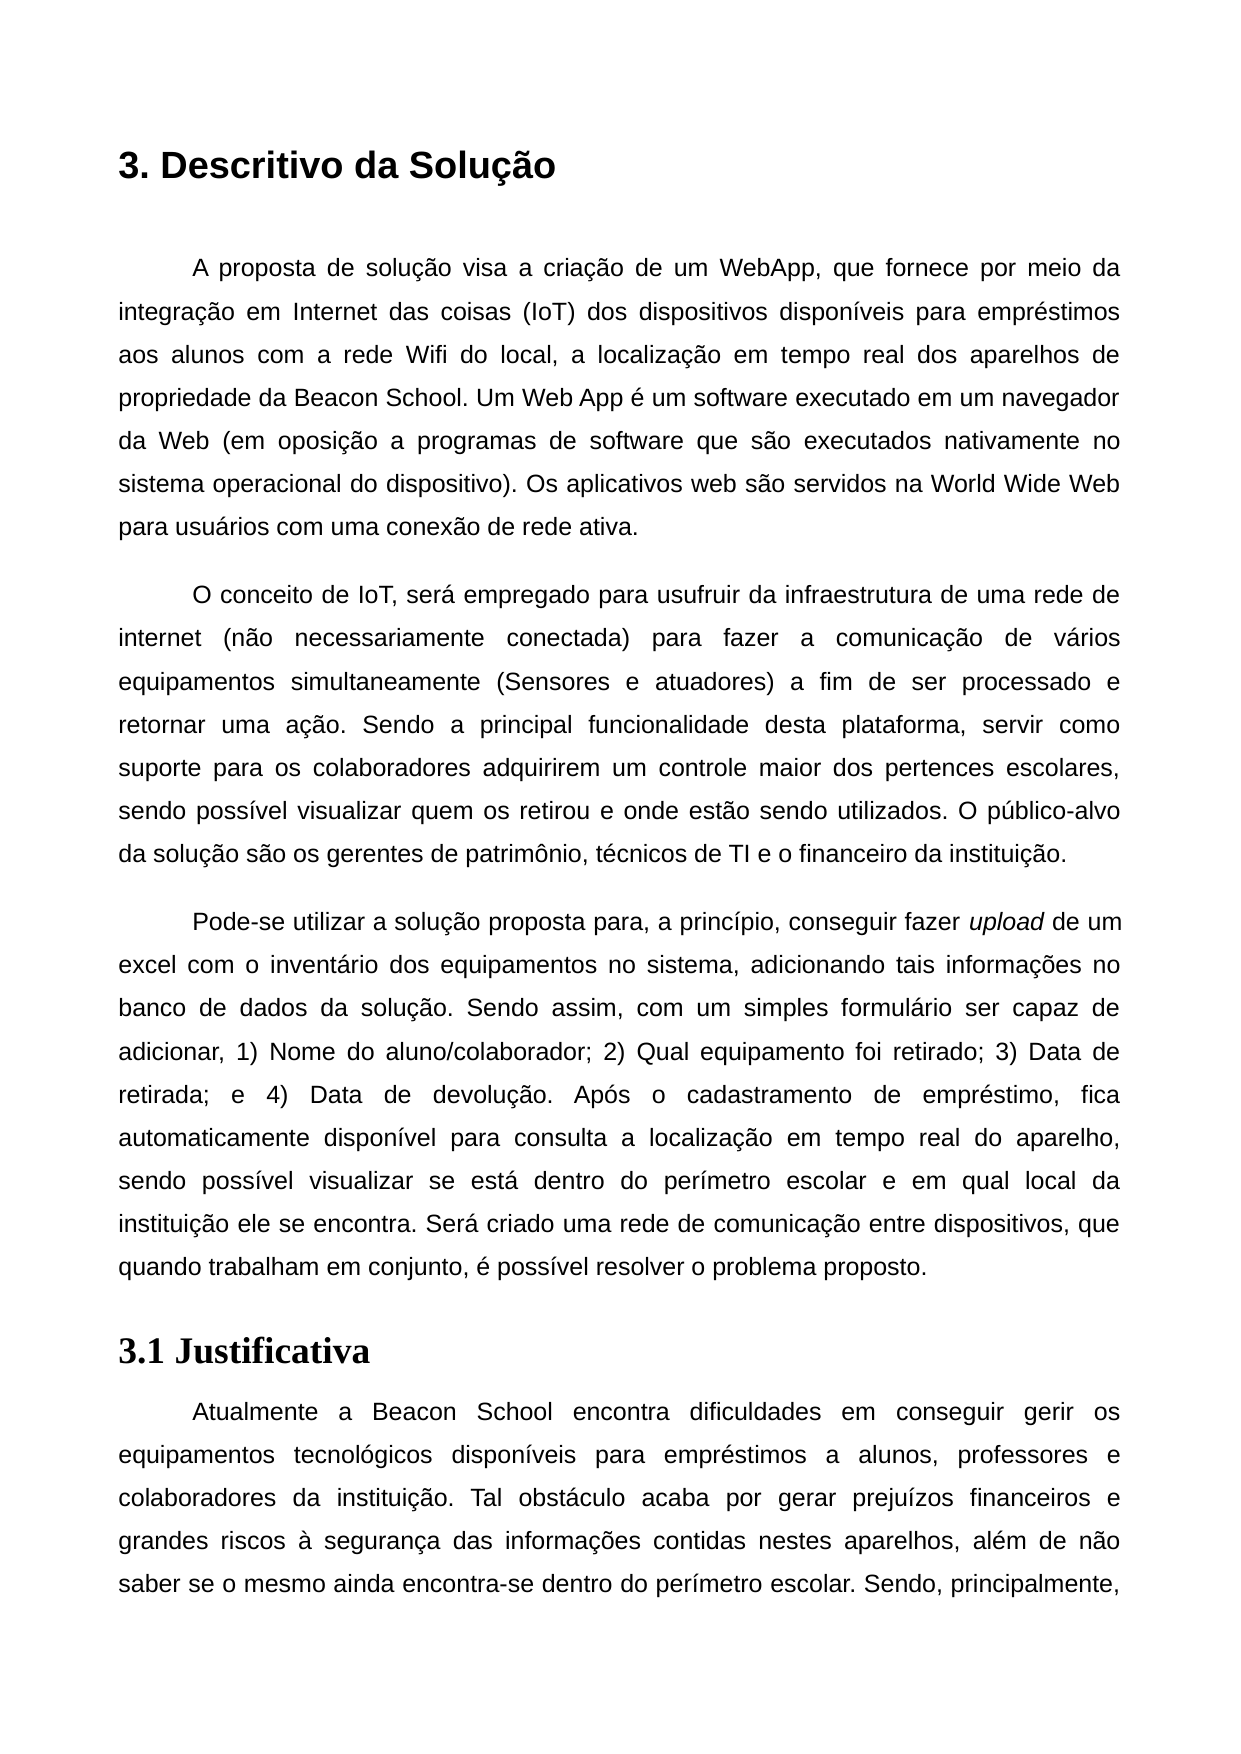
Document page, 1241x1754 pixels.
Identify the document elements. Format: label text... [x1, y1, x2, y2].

subtitle 3.1 Justificativa [118, 1329, 1122, 1372]
text Atualmente a Beacon School encontra dificuldades em conseguir gerir os equipamentos tecnológicos disponíveis para empréstimos a alunos, professores e colaboradores da instituição. Tal obstáculo acaba por gerar prejuízos financeiros e grandes riscos à segurança das informações contidas nestes aparelhos, além de não saber se o mesmo ainda encontra-se dentro do perímetro escolar. Sendo, principalmente, [118, 1397, 1122, 1598]
text A proposta de solução visa a criação de um WebApp, que fornece por meio da integração em Internet das coisas (IoT) dos dispositivos disponíveis para empréstimos aos alunos com a rede Wifi do local, a localização em tempo real dos aparelhos de propriedade da Beacon School. Um Web App é um software executado em um navegador da Web (em oposição a programas de software que são executados nativamente no sistema operacional do dispositivo). Os aplicativos web são servidos na World Wide Web para usuários com uma conexão de rede ativa. [118, 253, 1122, 541]
subtitle 3. Descritivo da Solução [118, 143, 1122, 187]
text O conceito de IoT, será empregado para usufruir da infraestrutura de uma rede de internet (não necessariamente conectada) para fazer a comunicação de vários equipamentos simultaneamente (Sensores e atuadores) a fim de ser processado e retornar uma ação. Sendo a principal funcionalidade desta plataforma, servir como suporte para os colaboradores adquirirem um controle maior dos pertences escolares, sendo possível visualizar quem os retirou e onde estão sendo utilizados. O público-alvo da solução são os gerentes de patrimônio, técnicos de TI e o financeiro da instituição. [118, 580, 1122, 868]
text Pode-se utilizar a solução proposta para, a princípio, conseguir fazer upload de um excel com o inventário dos equipamentos no sistema, adicionando tais informações no banco de dados da solução. Sendo assim, com um simples formulário ser capaz de adicionar, 1) Nome do aluno/colaborador; 2) Qual equipamento foi retirado; 3) Data de retirada; e 4) Data de devolução. Após o cadastramento de empréstimo, fica automaticamente disponível para consulta a localização em tempo real do aparelho, sendo possível visualizar se está dentro do perímetro escolar e em qual local da instituição ele se encontra. Será criado uma rede de comunicação entre dispositivos, que quando trabalham em conjunto, é possível resolver o problema proposto. [118, 907, 1122, 1281]
